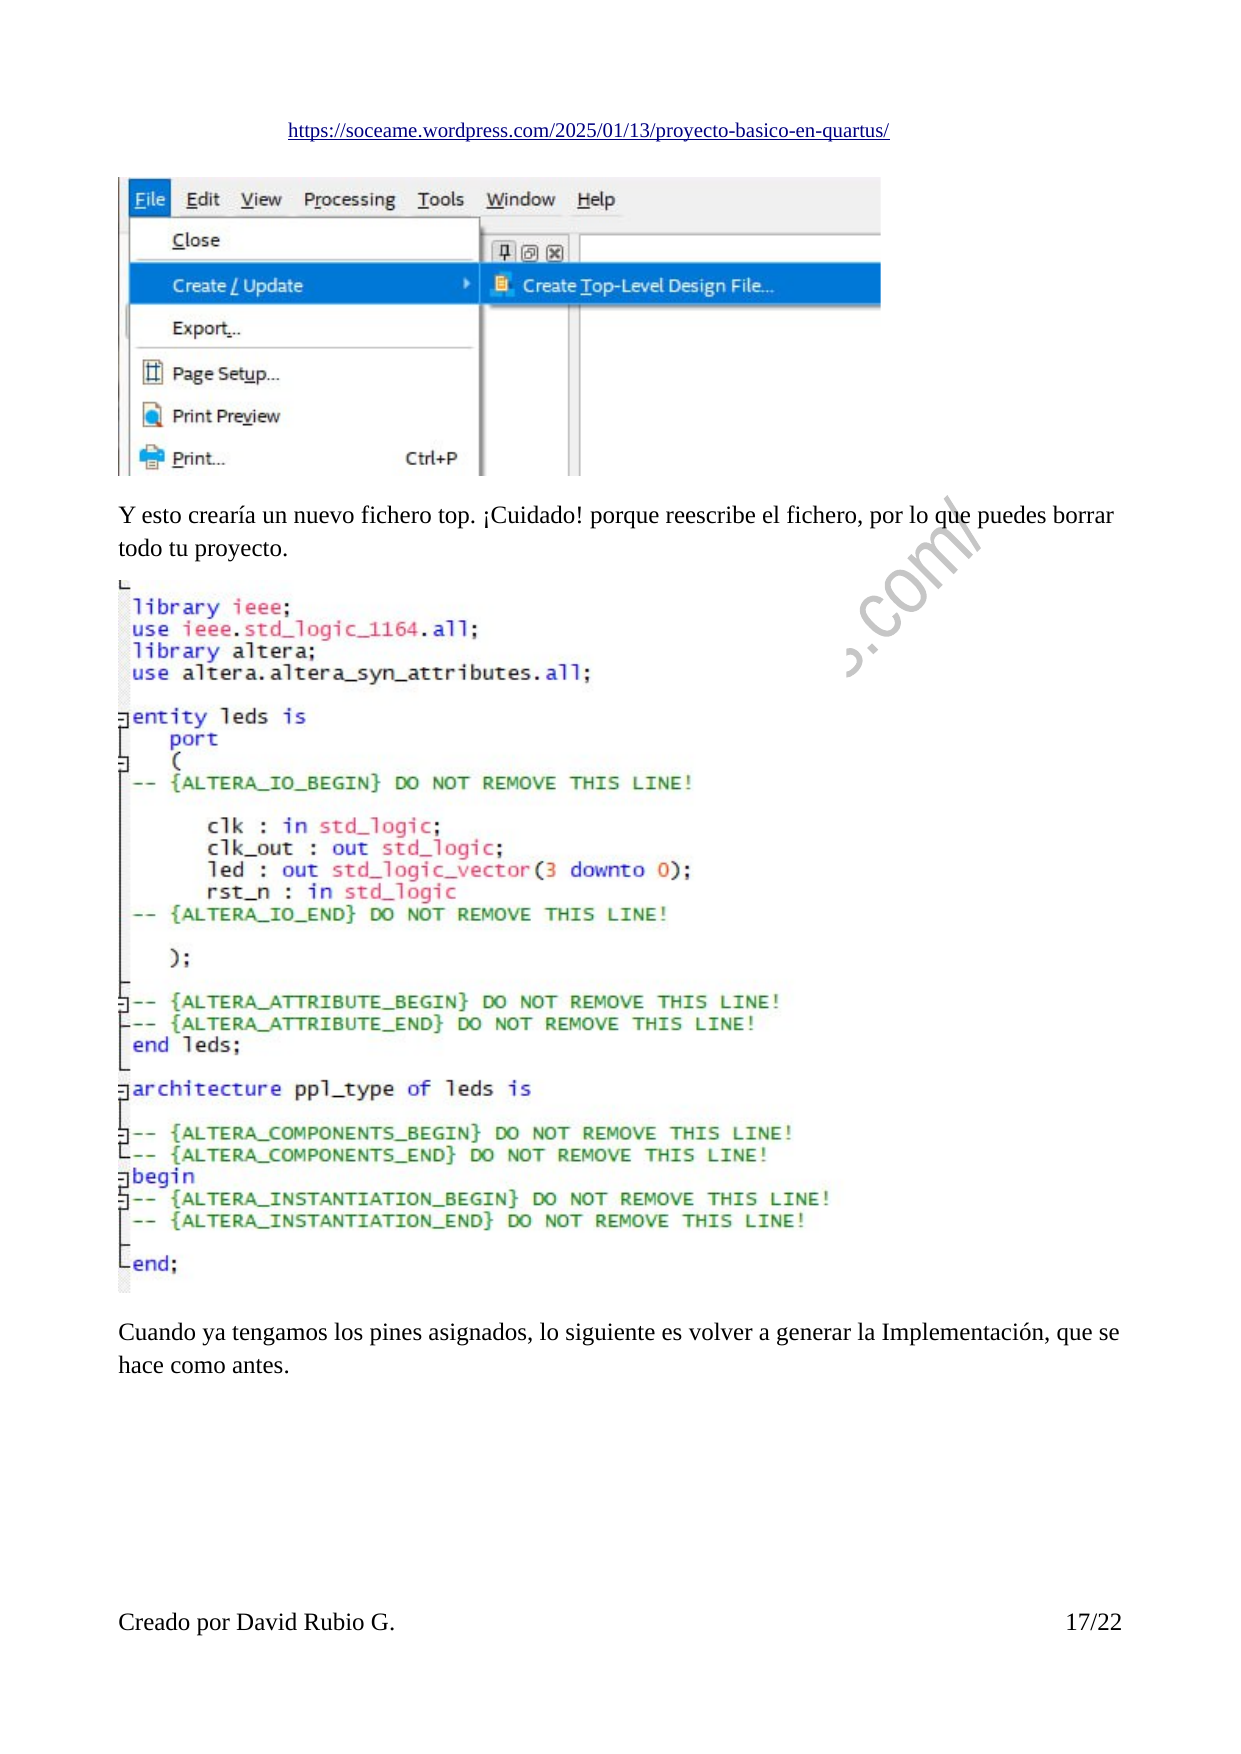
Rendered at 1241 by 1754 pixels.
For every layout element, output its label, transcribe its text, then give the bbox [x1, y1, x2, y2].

picture [118, 177, 881, 476]
picture [118, 580, 847, 1293]
text Y esto crearía un nuevo fichero top. ¡Cuidado! porque reescribe el fichero, por lo que puedes borrar todo tu proyecto. [118, 500, 1122, 562]
text Cuando ya tengamos los pines asignados, lo siguiente es volver a generar la Implementación, que se hace como antes. [118, 1317, 1122, 1379]
